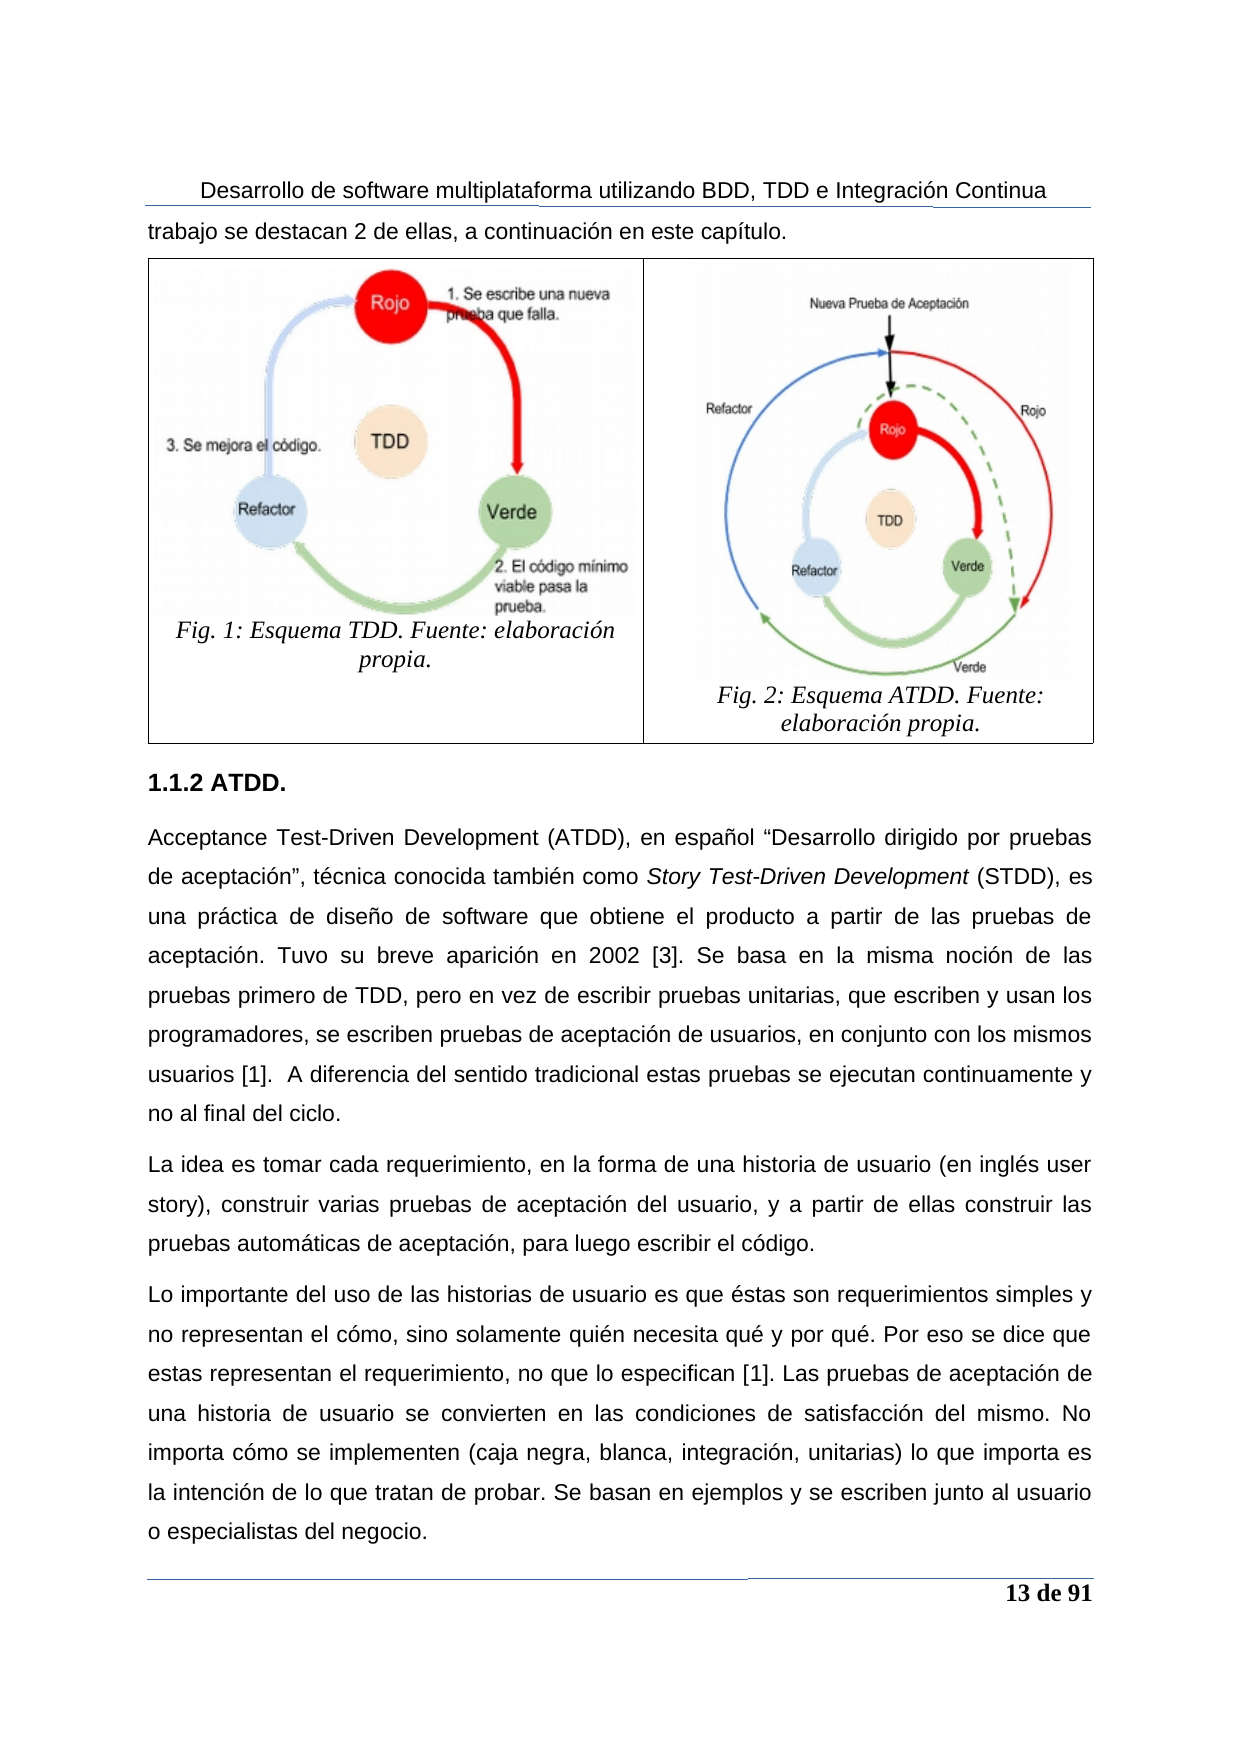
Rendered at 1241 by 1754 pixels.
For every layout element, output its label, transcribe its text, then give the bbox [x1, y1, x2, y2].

subtitle 1.1.2 ATDD. [148, 768, 1093, 797]
text Lo importante del uso de las historias de usuario es que éstas son requerimientos simples y no representan el cómo, sino solamente quién necesita qué y por qué. Por eso se dice que estas representan el requerimiento, no que lo especifican [1]. Las pruebas de aceptación de una historia de usuario se convierten en las condiciones de satisfacción del mismo. No importa cómo se implementen (caja negra, blanca, integración, unitarias) lo que importa es la intención de lo que tratan de probar. Se basan en ejemplos y se escriben junto al usuario o especialistas del negocio. [148, 1281, 1093, 1545]
text Acceptance Test-Driven Development (ATDD), en español “Desarrollo dirigido por pruebas de aceptación”, técnica conocida también como Story Test-Driven Development (STDD), es una práctica de diseño de software que obtiene el producto a partir de las pruebas de aceptación. Tuvo su breve aparición en 2002 [3]. Se basa en la misma noción de las pruebas primero de TDD, pero en vez de escribir pruebas unitarias, que escriben y usan los programadores, se escriben pruebas de aceptación de usuarios, en conjunto con los mismos usuarios [1]. A diferencia del sentido tradicional estas pruebas se ejecutan continuamente y no al final del ciclo. [148, 824, 1093, 1126]
table_header [149, 259, 643, 743]
picture [154, 268, 637, 616]
picture [692, 263, 1070, 680]
text La idea es tomar cada requerimiento, en la forma de una historia de usuario (en inglés user story), construir varias pruebas de aceptación del usuario, y a partir de ellas construir las pruebas automáticas de aceptación, para luego escribir el código. [148, 1151, 1093, 1257]
text trabajo se destacan 2 de ellas, a continuación en este capítulo. [148, 218, 1093, 245]
table_header [644, 259, 1093, 743]
